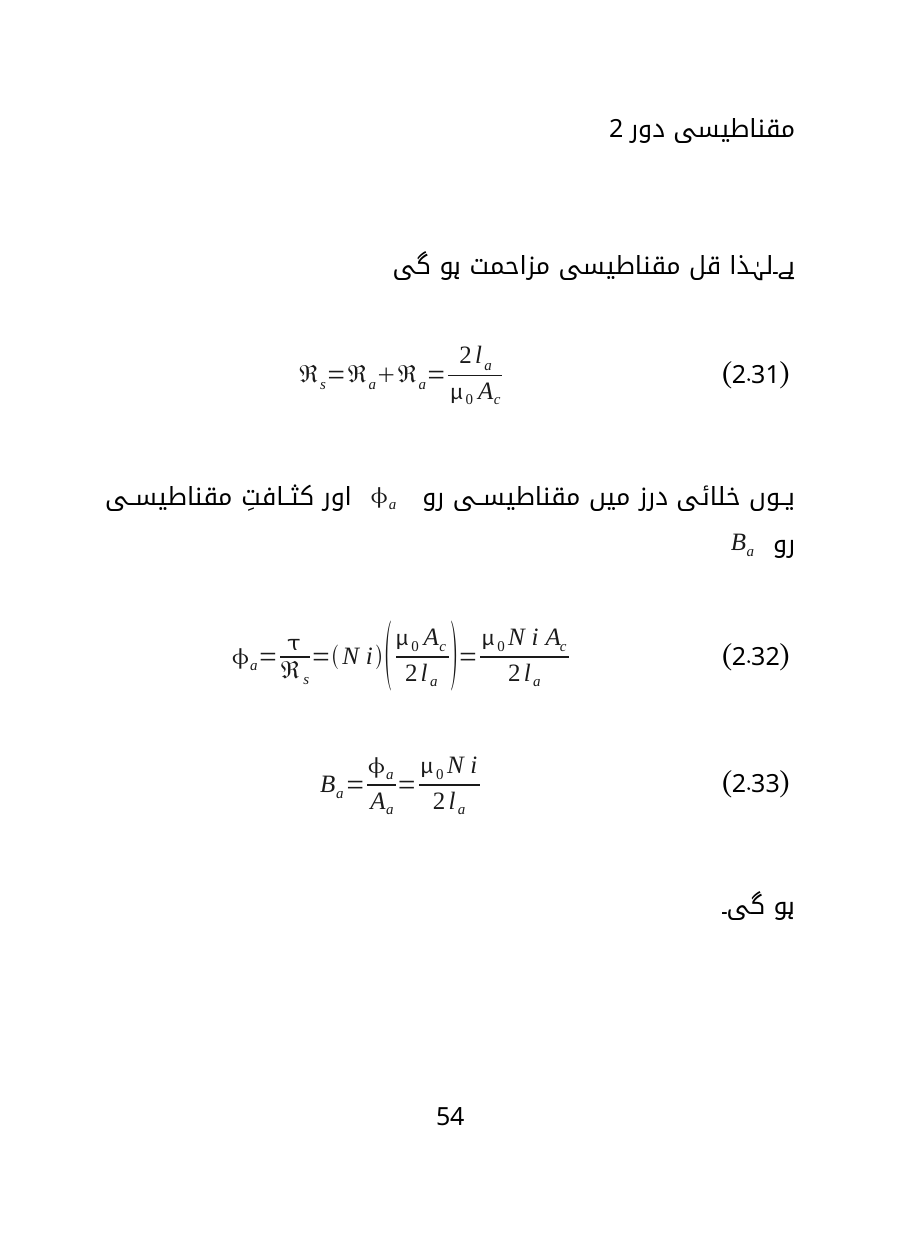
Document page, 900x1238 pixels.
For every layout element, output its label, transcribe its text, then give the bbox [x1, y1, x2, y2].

table_header [105, 615, 688, 712]
table_header [105, 746, 686, 836]
table_header (2.31) [688, 336, 795, 427]
text ہے۔لہٰذا قل مقناطیسی مزاحمت ہو گی [105, 242, 795, 290]
text یوں خلائی درز میں مقناطیسی رو اور کثافتِ مقناطیسی رو [105, 473, 795, 568]
table_header (2.33) [686, 746, 795, 836]
text ہو گی۔ [105, 883, 795, 930]
table_header [105, 336, 688, 427]
table_header (2.32) [688, 615, 795, 712]
